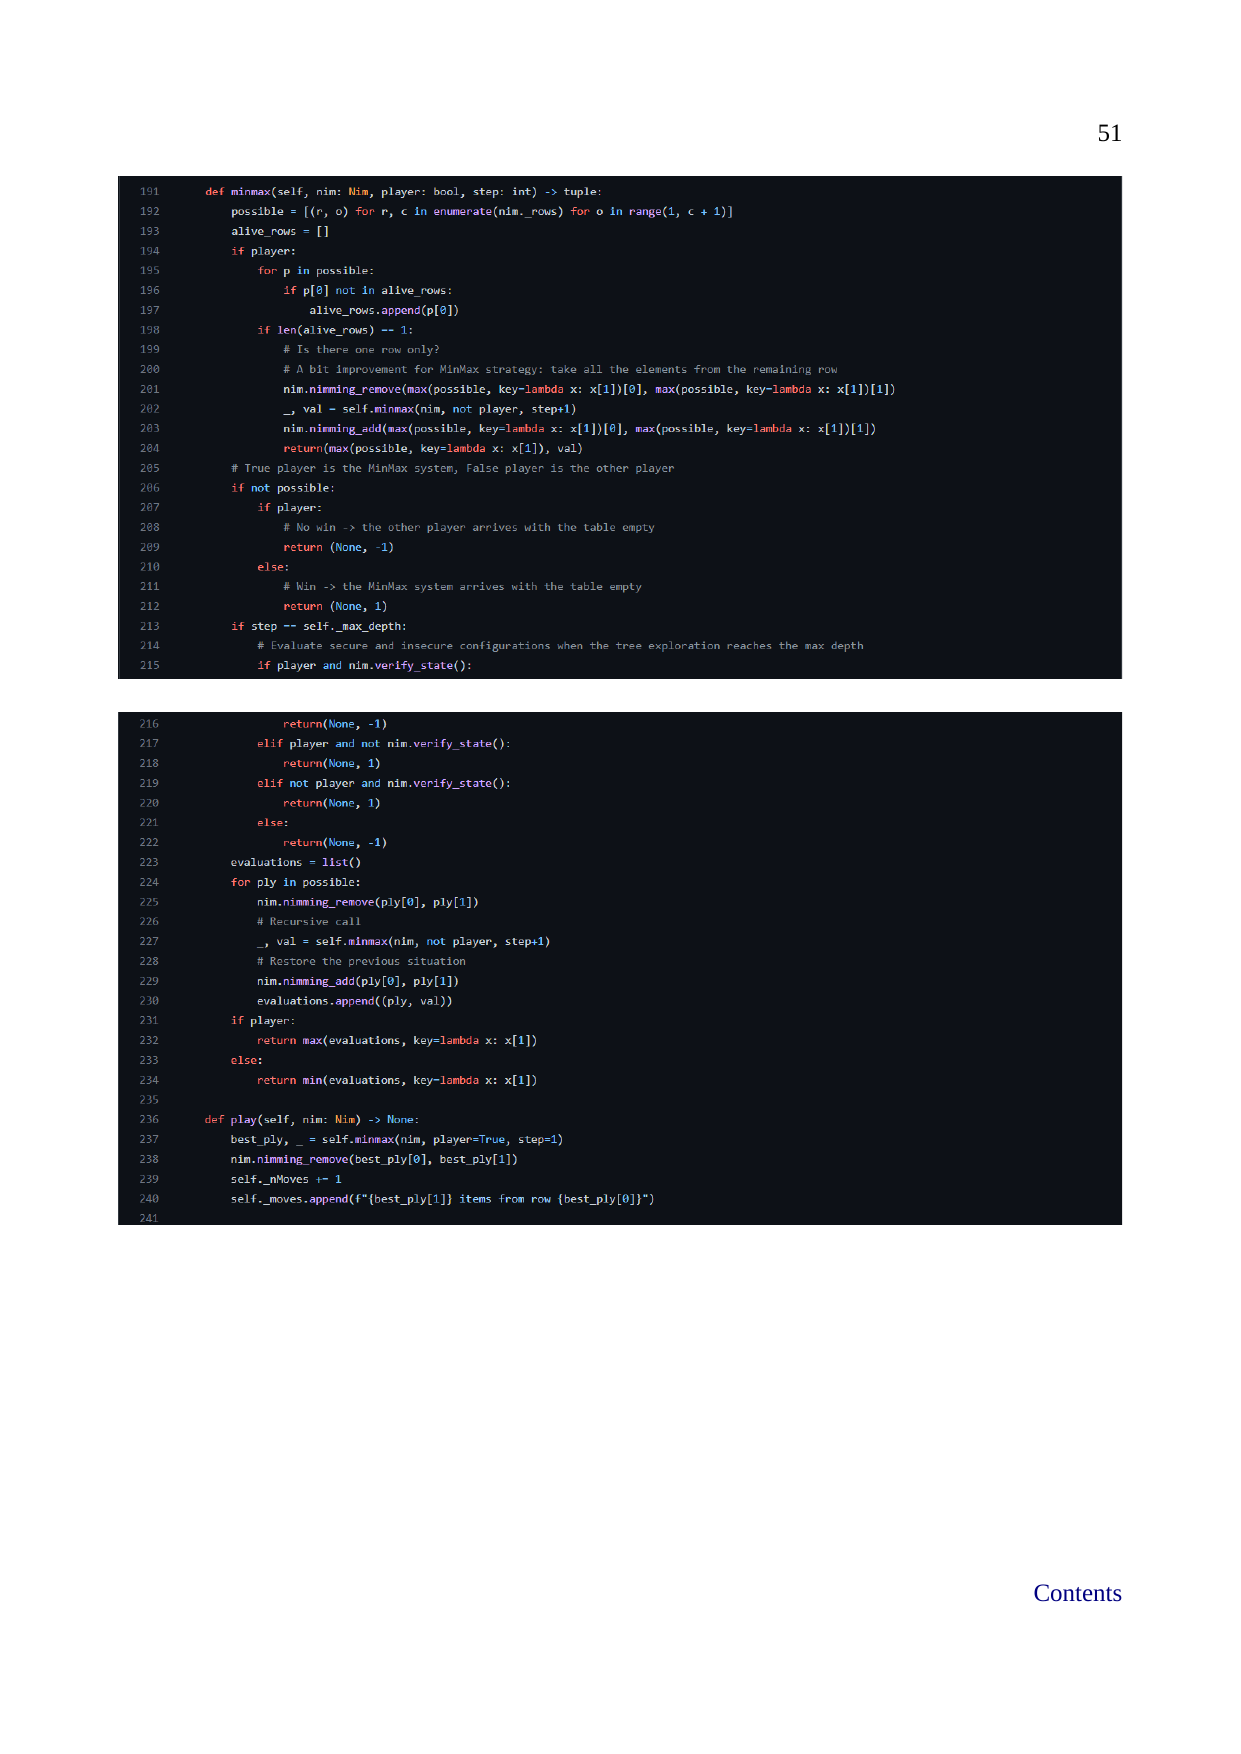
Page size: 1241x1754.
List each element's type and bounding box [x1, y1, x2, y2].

picture [118, 712, 1123, 1225]
picture [118, 176, 1123, 679]
